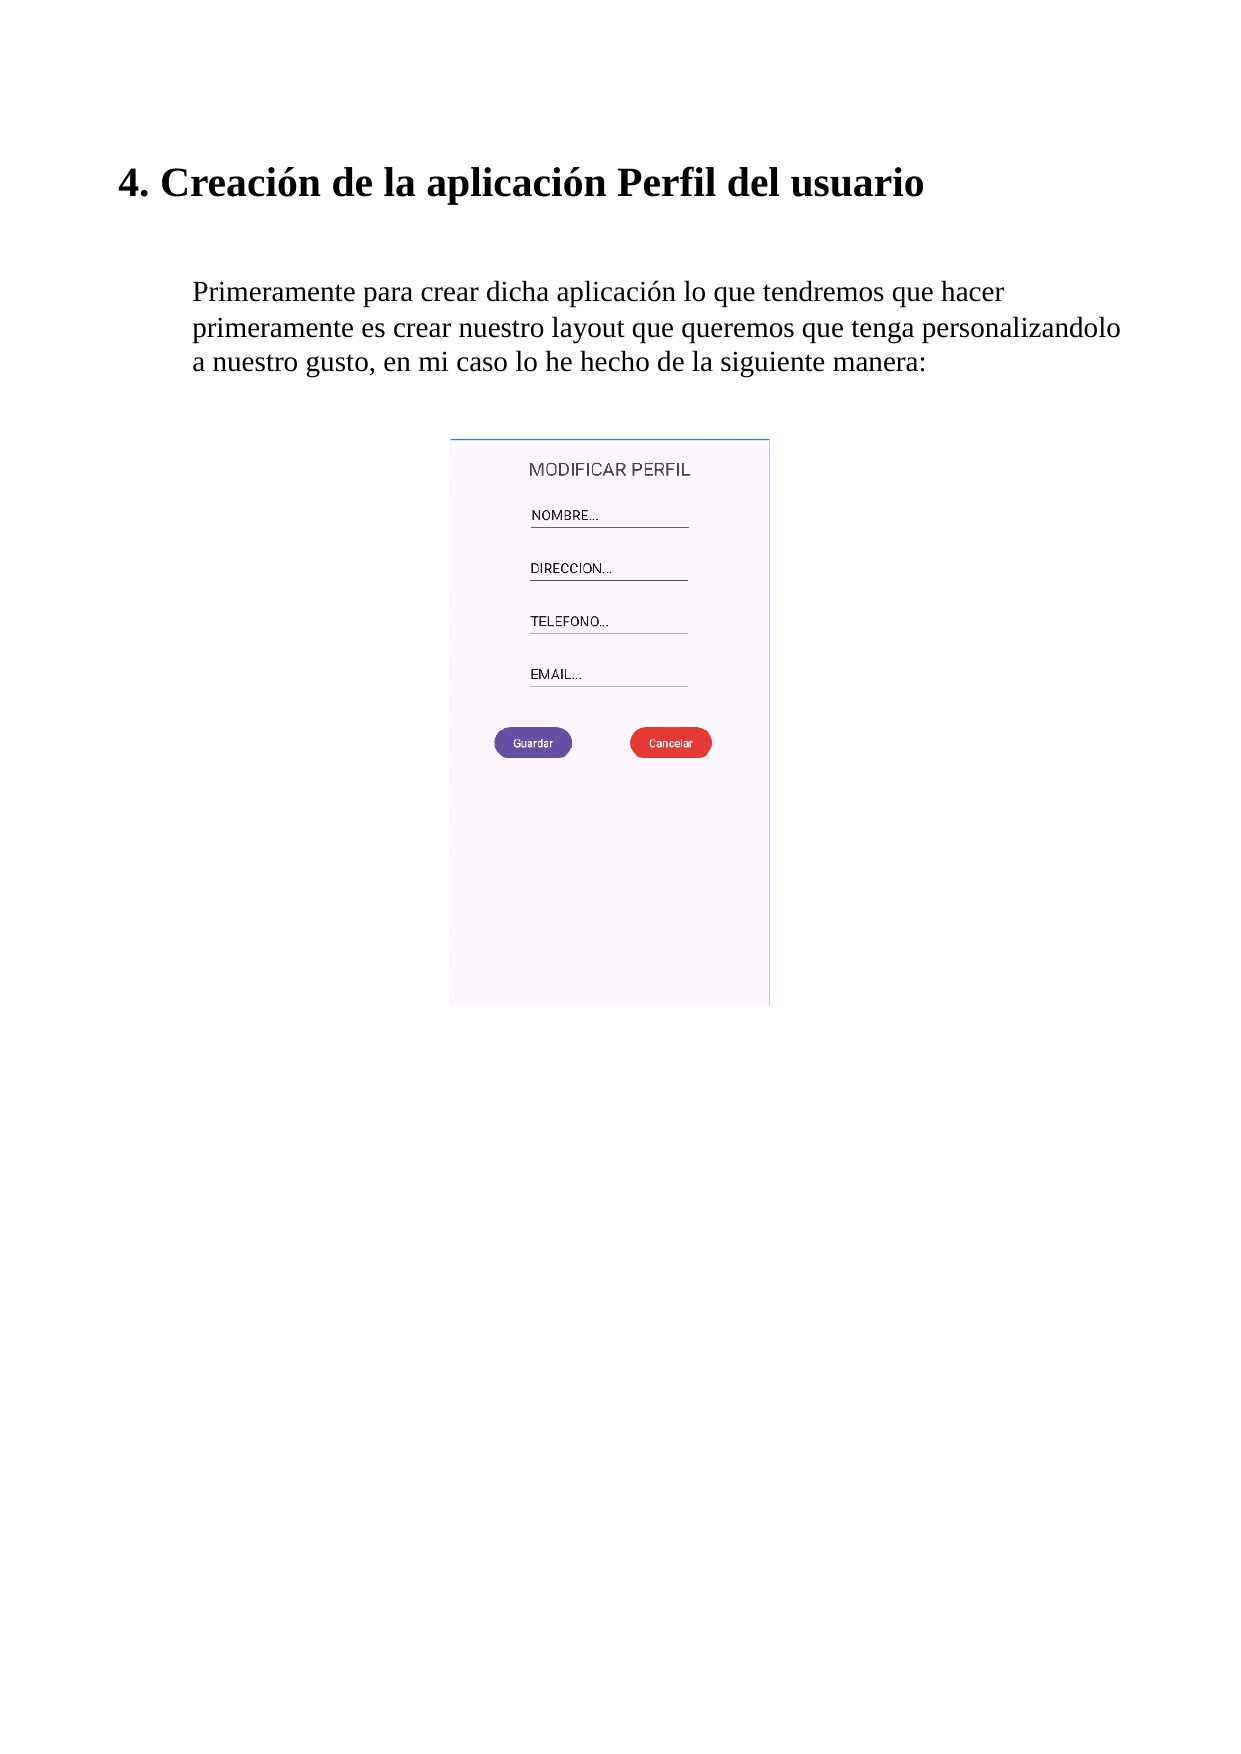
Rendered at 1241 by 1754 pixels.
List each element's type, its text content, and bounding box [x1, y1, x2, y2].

text Primeramente para crear dicha aplicación lo que tendremos que hacer primeramente es crear nuestro layout que queremos que tenga personalizandolo a nuestro gusto, en mi caso lo he hecho de la siguiente manera: [118, 262, 1122, 377]
text 4. Creación de la aplicación Perfil del usuario [118, 158, 1122, 206]
picture [450, 439, 770, 1006]
